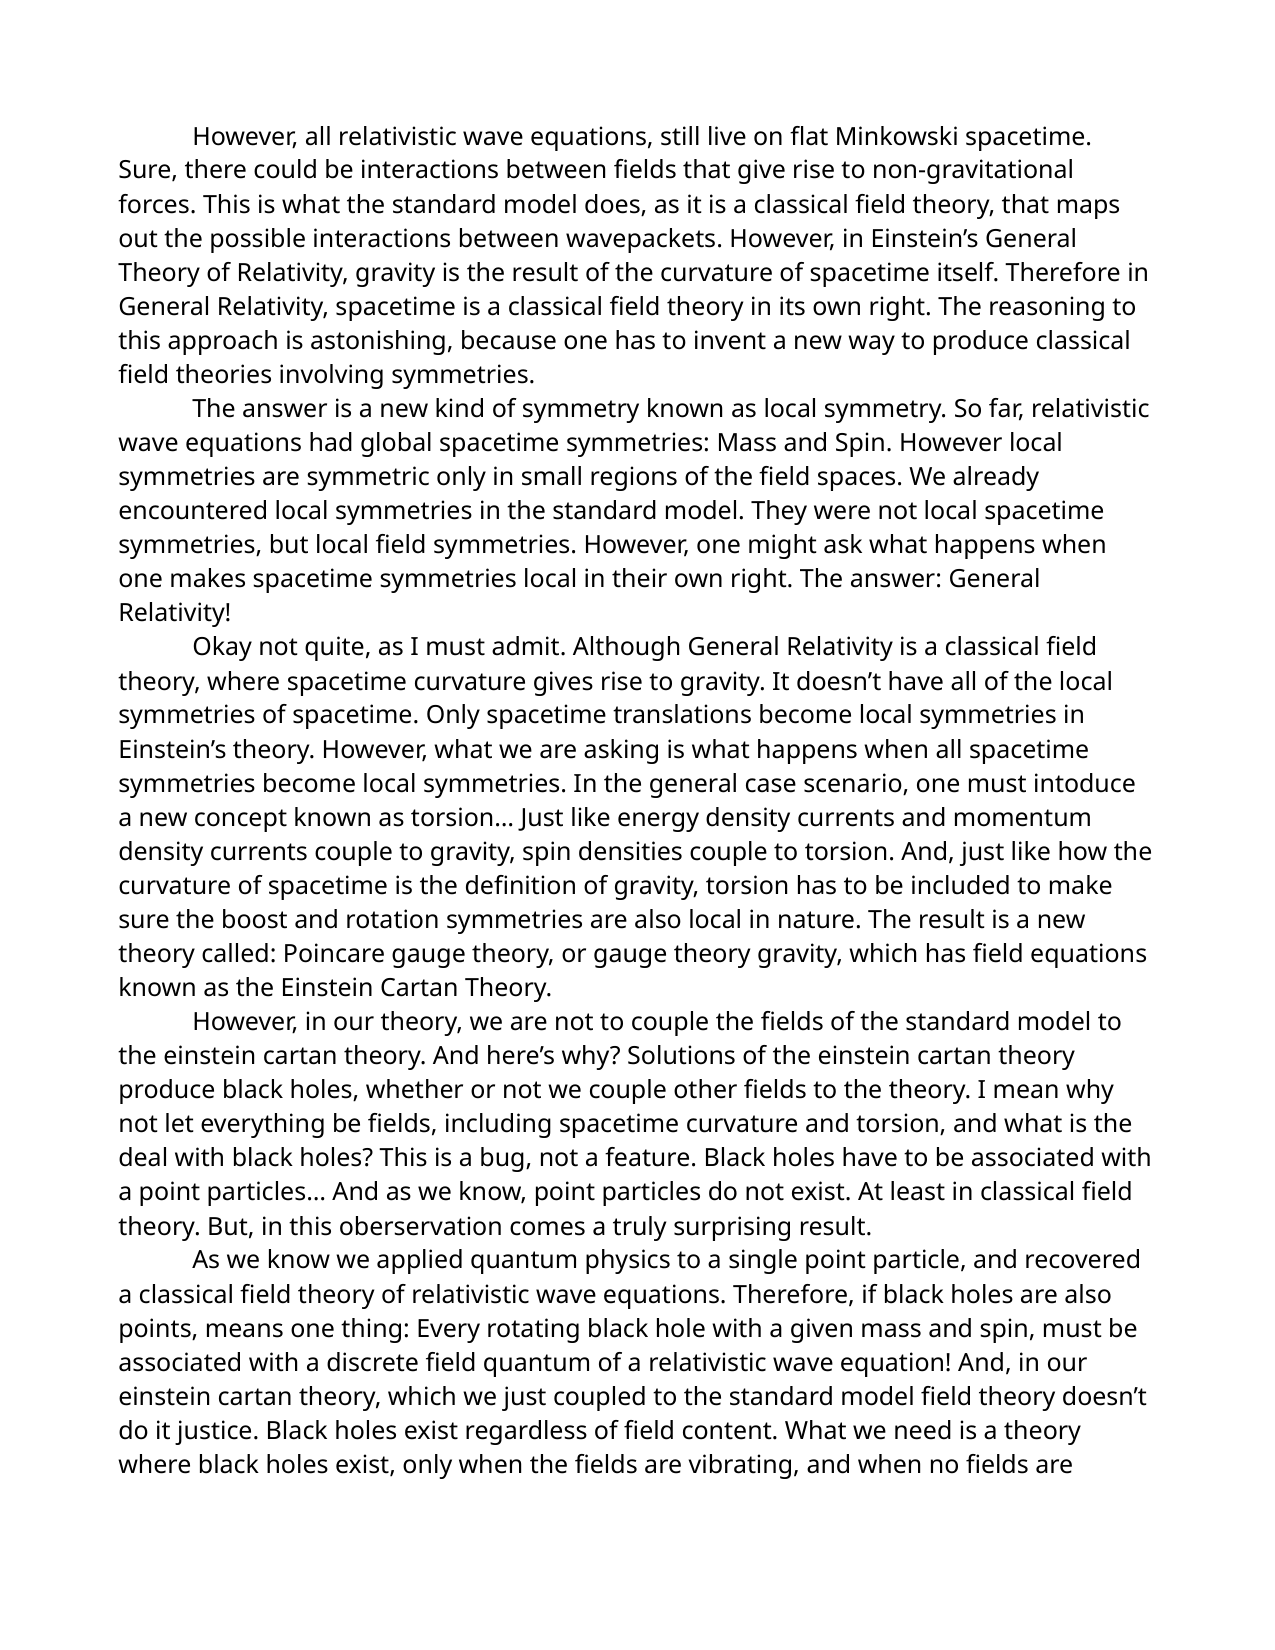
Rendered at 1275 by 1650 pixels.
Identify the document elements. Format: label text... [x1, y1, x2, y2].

text As we know we applied quantum physics to a single point particle, and recovered a classical field theory of relativistic wave equations. Therefore, if black holes are also points, means one thing: Every rotating black hole with a given mass and spin, must be associated with a discrete field quantum of a relativistic wave equation! And, in our einstein cartan theory, which we just coupled to the standard model field theory doesn’t do it justice. Black holes exist regardless of field content. What we need is a theory where black holes exist, only when the fields are vibrating, and when no fields are [118, 1242, 1157, 1481]
text However, in our theory, we are not to couple the fields of the standard model to the einstein cartan theory. And here’s why? Solutions of the einstein cartan theory produce black holes, whether or not we couple other fields to the theory. I mean why not let everything be fields, including spacetime curvature and torsion, and what is the deal with black holes? This is a bug, not a feature. Black holes have to be associated with a point particles… And as we know, point particles do not exist. At least in classical field theory. But, in this oberservation comes a truly surprising result. [118, 1004, 1157, 1242]
text However, all relativistic wave equations, still live on flat Minkowski spacetime. Sure, there could be interactions between fields that give rise to non-gravitational forces. This is what the standard model does, as it is a classical field theory, that maps out the possible interactions between wavepackets. However, in Einstein’s General Theory of Relativity, gravity is the result of the curvature of spacetime itself. Therefore in General Relativity, spacetime is a classical field theory in its own right. The reasoning to this approach is astonishing, because one has to invent a new way to produce classical field theories involving symmetries. [118, 118, 1157, 391]
text The answer is a new kind of symmetry known as local symmetry. So far, relativistic wave equations had global spacetime symmetries: Mass and Spin. However local symmetries are symmetric only in small regions of the field spaces. We already encountered local symmetries in the standard model. They were not local spacetime symmetries, but local field symmetries. However, one might ask what happens when one makes spacetime symmetries local in their own right. The answer: General Relativity! [118, 391, 1157, 629]
text Okay not quite, as I must admit. Although General Relativity is a classical field theory, where spacetime curvature gives rise to gravity. It doesn’t have all of the local symmetries of spacetime. Only spacetime translations become local symmetries in Einstein’s theory. However, what we are asking is what happens when all spacetime symmetries become local symmetries. In the general case scenario, one must intoduce a new concept known as torsion… Just like energy density currents and momentum density currents couple to gravity, spin densities couple to torsion. And, just like how the curvature of spacetime is the definition of gravity, torsion has to be included to make sure the boost and rotation symmetries are also local in nature. The result is a new theory called: Poincare gauge theory, or gauge theory gravity, which has field equations known as the Einstein Cartan Theory. [118, 629, 1157, 1004]
